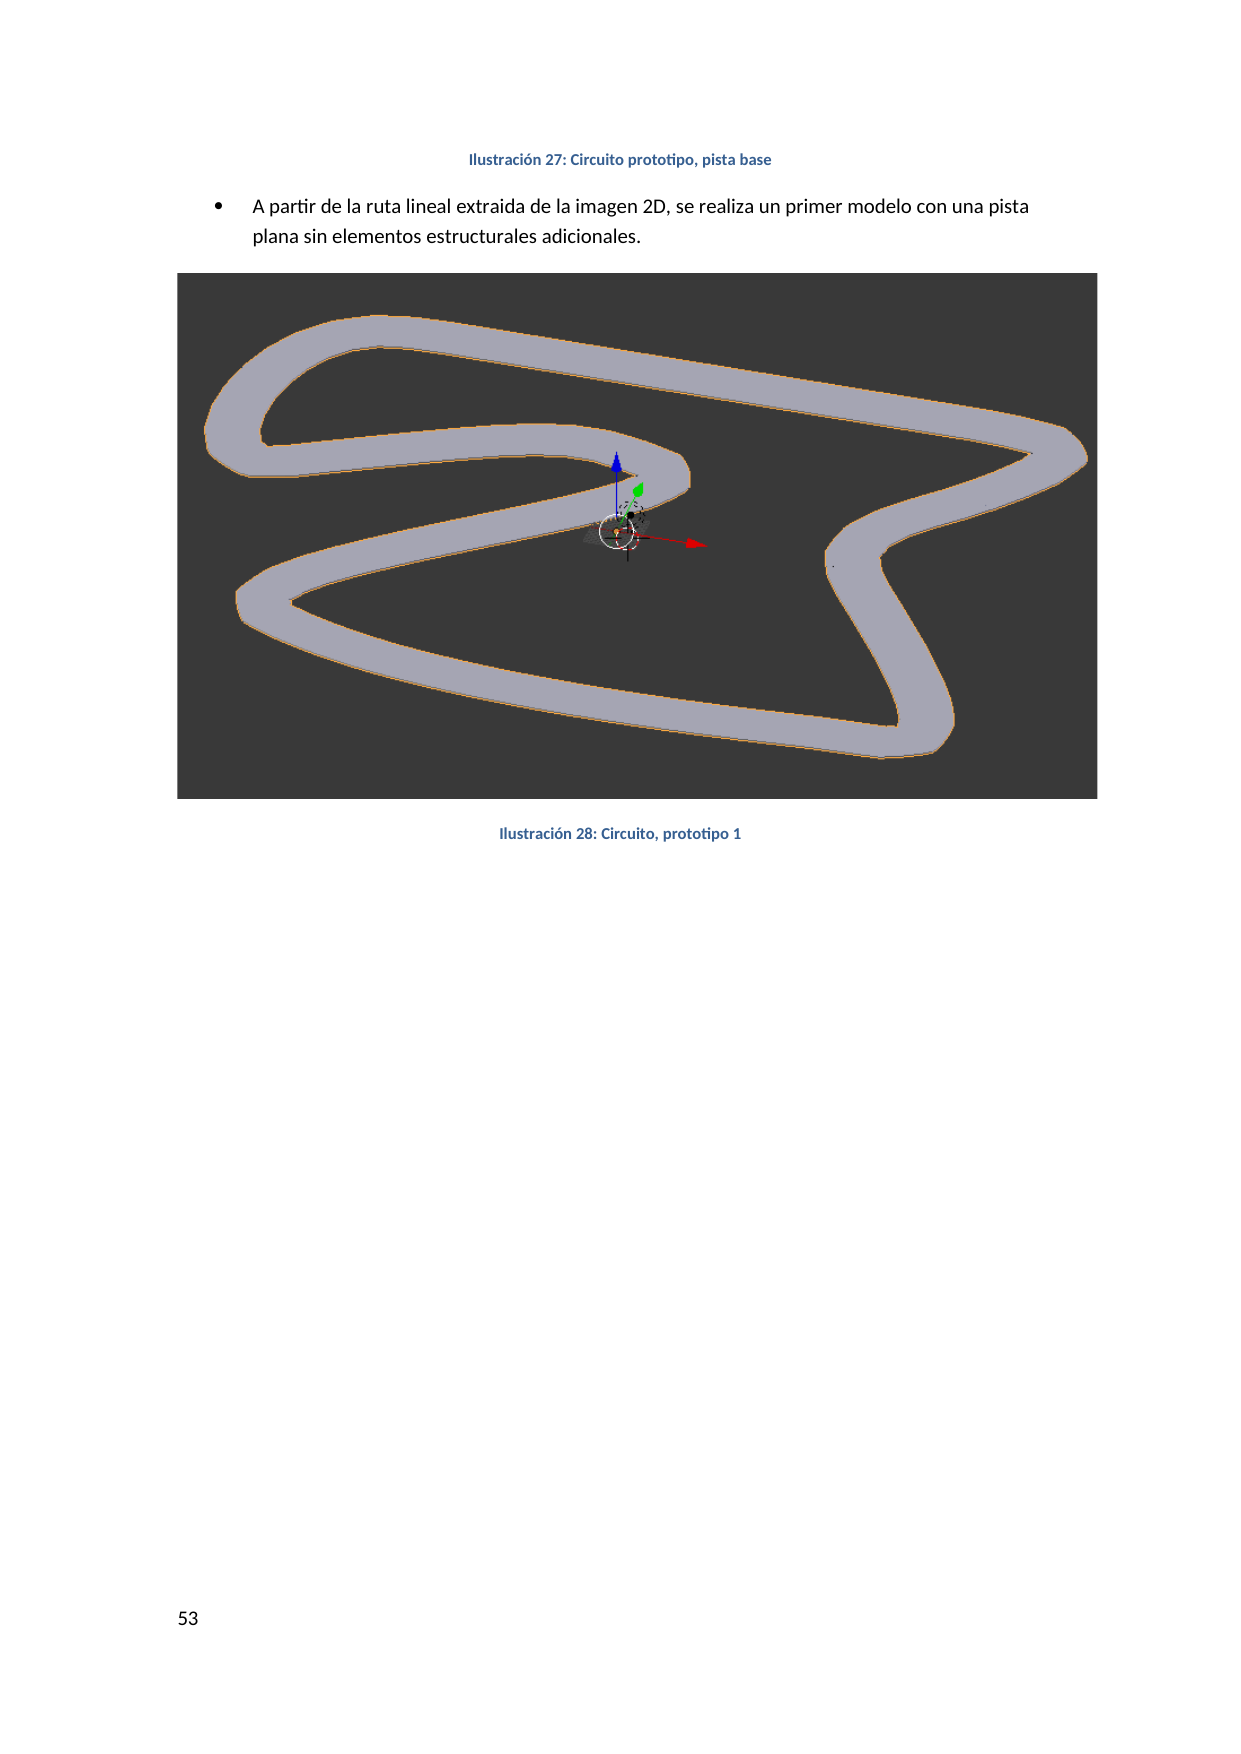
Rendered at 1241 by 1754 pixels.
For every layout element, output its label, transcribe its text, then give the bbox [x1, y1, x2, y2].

picture [177, 273, 1098, 799]
list A partir de la ruta lineal extraida de la imagen 2D, se realiza un primer modelo con una pista plana sin elementos estructurales adicionales. [215, 194, 1063, 248]
text Ilustración 28: Circuito, prototipo 1 [177, 823, 1063, 843]
text Ilustración 27: Circuito prototipo, pista base [177, 149, 1063, 170]
